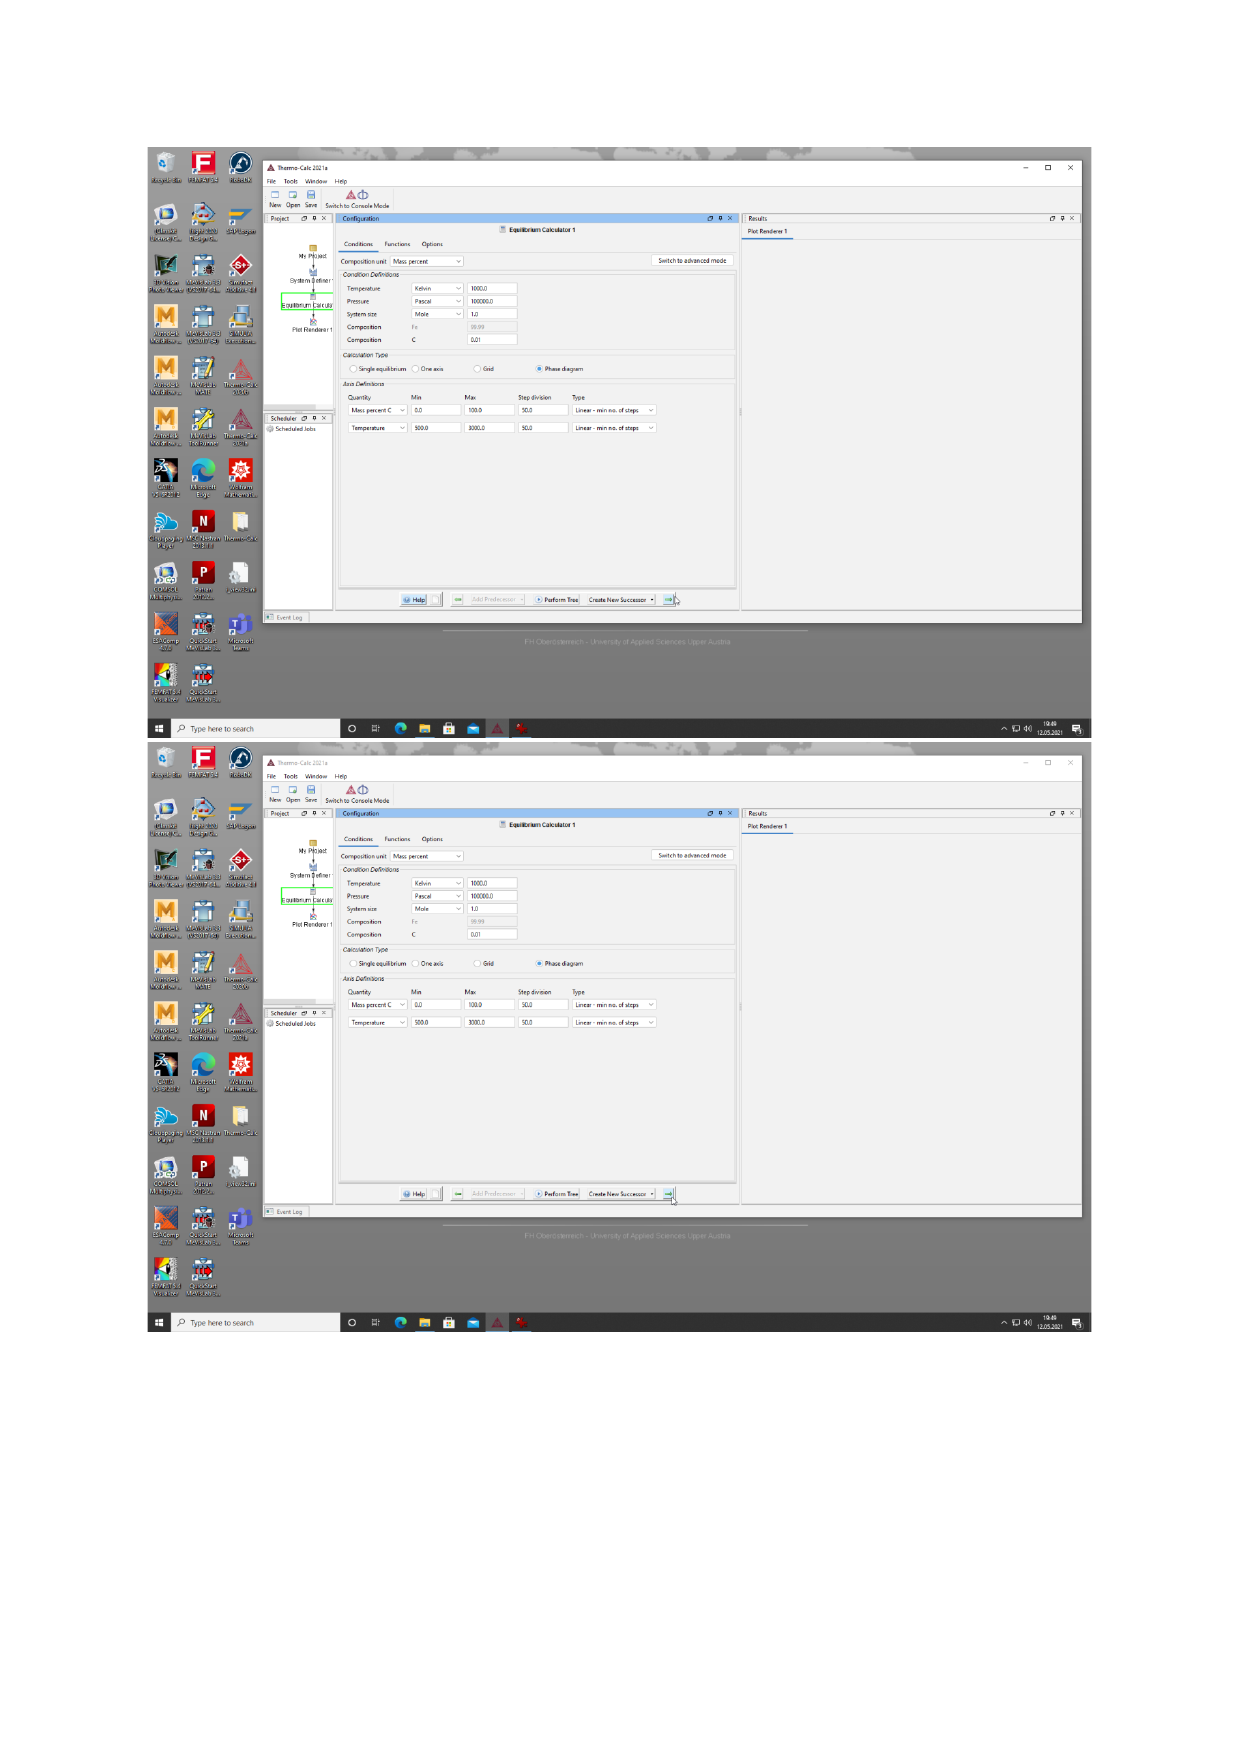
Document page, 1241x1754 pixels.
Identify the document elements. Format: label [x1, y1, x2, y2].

picture [147, 147, 1092, 738]
picture [147, 742, 1092, 1332]
